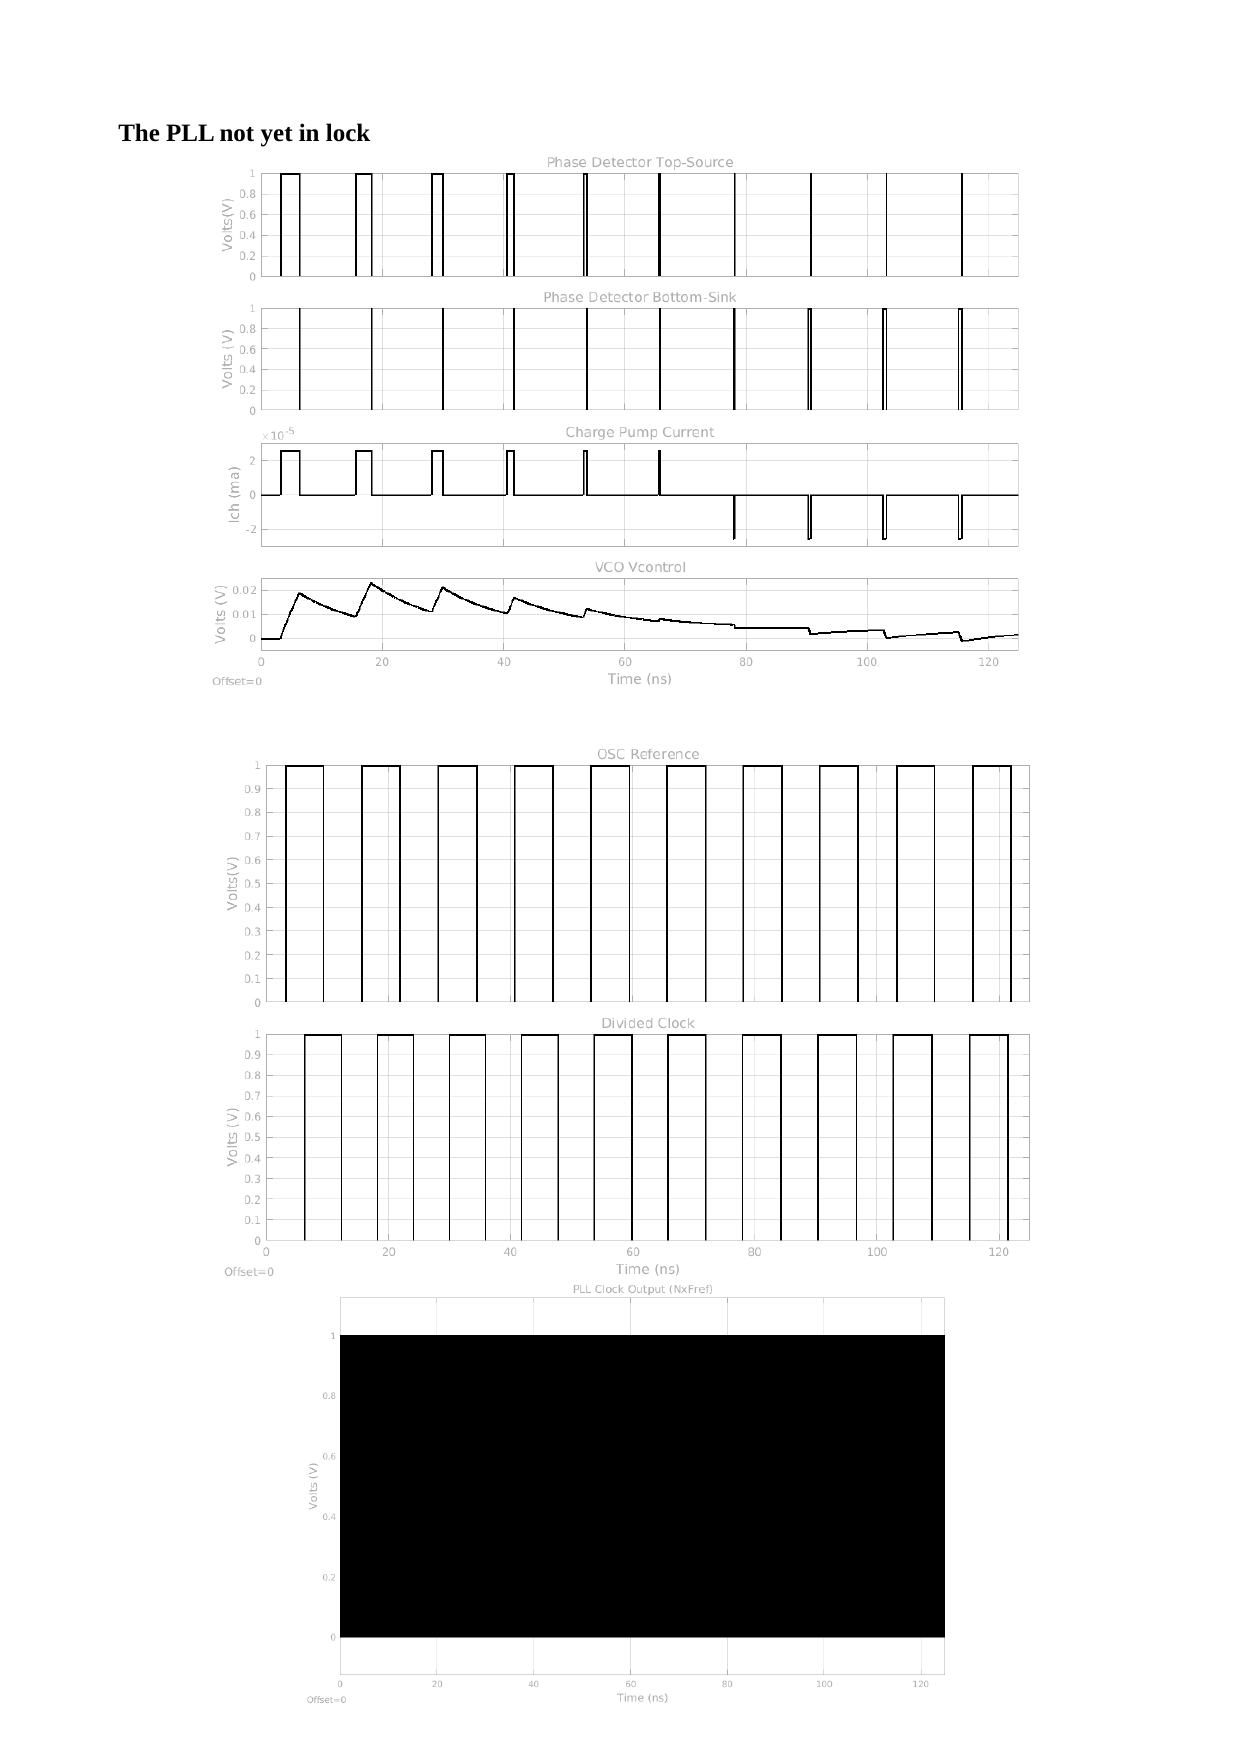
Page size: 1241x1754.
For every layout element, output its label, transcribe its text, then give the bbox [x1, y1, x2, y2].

picture [210, 153, 1031, 691]
text The PLL not yet in lock [118, 118, 1122, 147]
picture [222, 744, 1042, 1708]
